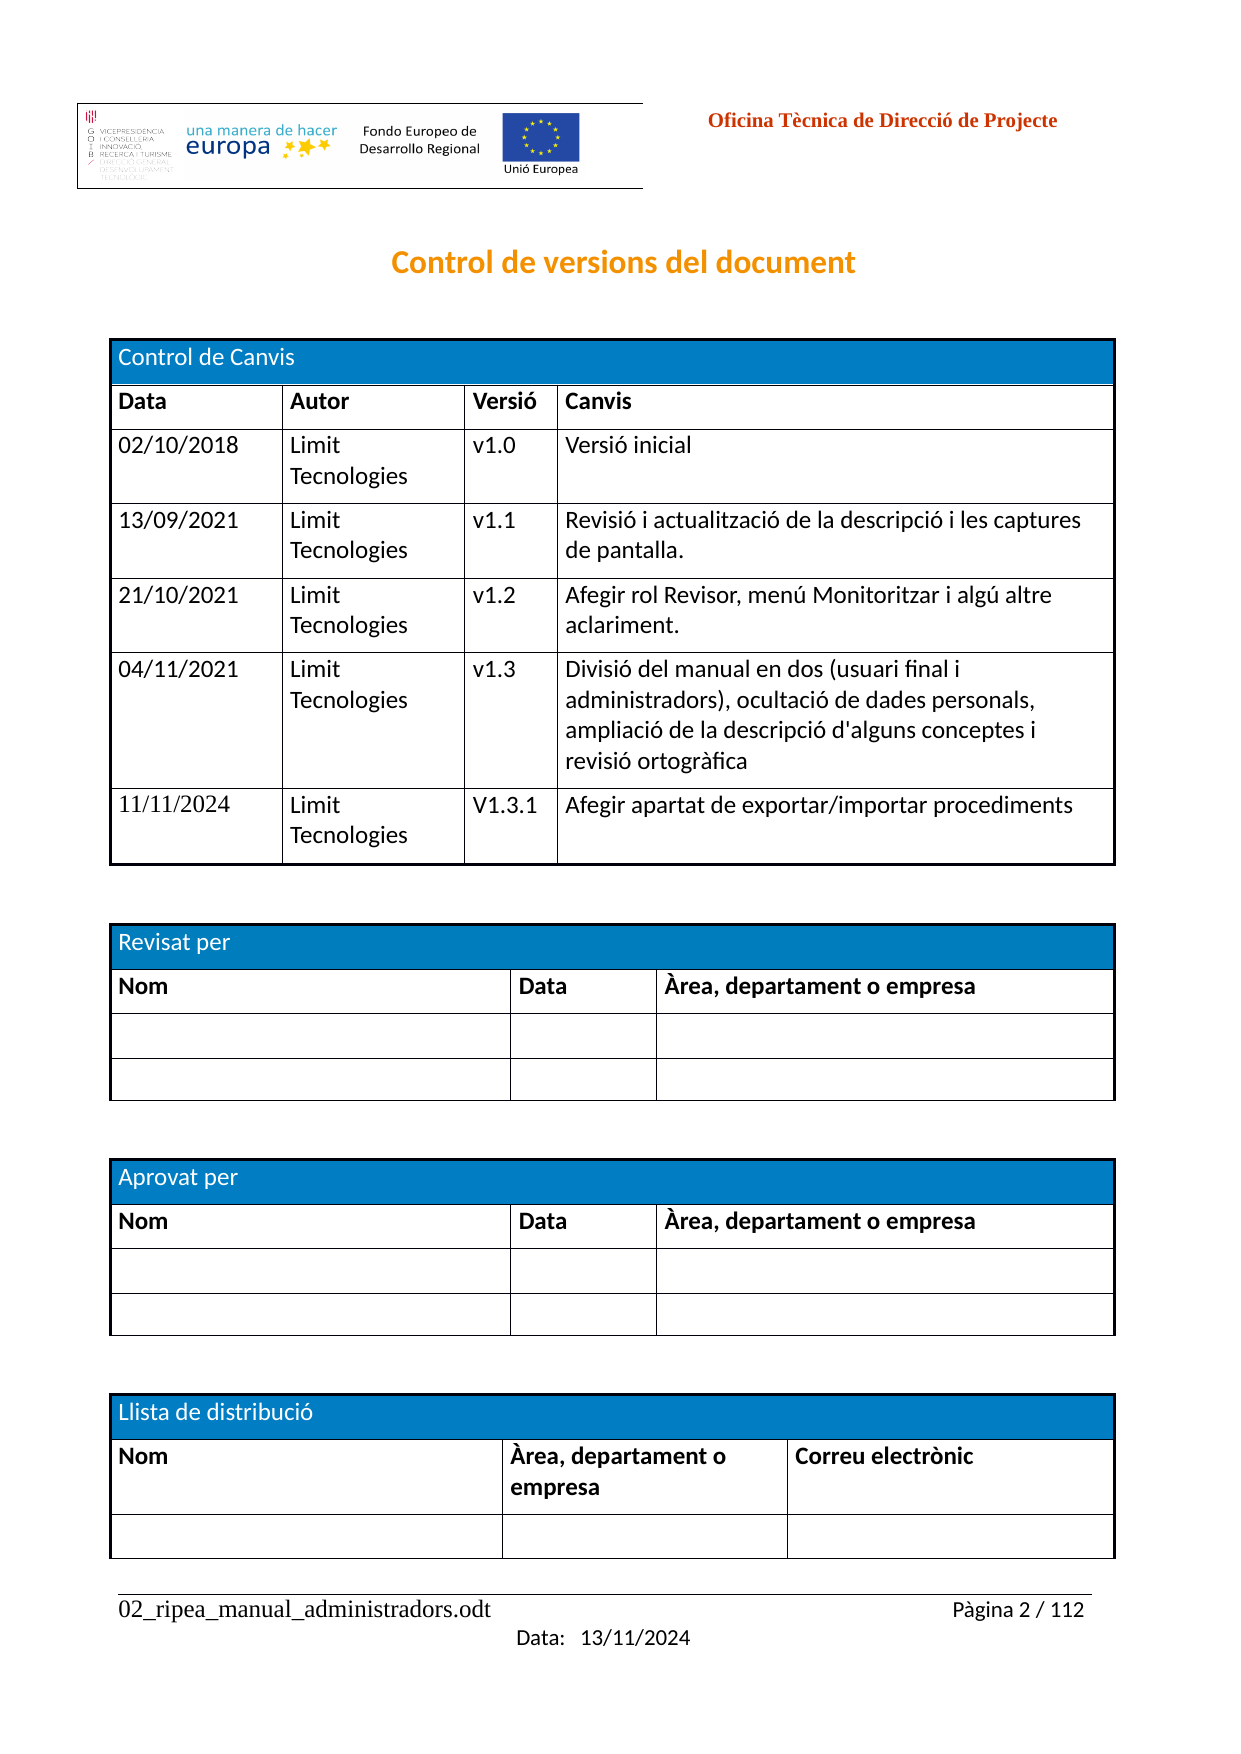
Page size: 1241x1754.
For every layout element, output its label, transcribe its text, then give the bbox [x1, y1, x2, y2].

table_cell [112, 1294, 510, 1334]
table_cell 21/10/2021 [112, 579, 282, 652]
table_cell [511, 1294, 656, 1334]
table_cell Limit Tecnologies [283, 504, 464, 578]
table_cell v1.0 [465, 430, 557, 503]
table_cell Àrea, departament o empresa [657, 1205, 1113, 1248]
table_cell [511, 1059, 656, 1099]
table_cell [511, 1014, 656, 1057]
table_cell Data [511, 1205, 656, 1248]
table_cell [112, 1014, 510, 1057]
subtitle Control de versions del document [118, 241, 1122, 282]
table_cell [657, 1294, 1113, 1334]
table_cell 02/10/2018 [112, 430, 282, 503]
table_header Aprovat per [112, 1161, 1113, 1204]
table_cell [657, 1014, 1113, 1057]
table_cell Data [511, 970, 656, 1013]
table_cell Limit Tecnologies [283, 579, 464, 652]
table_cell 13/09/2021 [112, 504, 282, 578]
table_cell 11/11/2024 [112, 789, 282, 862]
table_cell [511, 1249, 656, 1292]
table_cell Nom [112, 970, 510, 1013]
picture [184, 108, 585, 182]
table_header Revisat per [112, 926, 1113, 969]
table_cell Àrea, departament o empresa [503, 1440, 787, 1514]
table_cell Divisió del manual en dos (usuari final i administradors), ocultació de dades personals, ampliació de la descripció d'alguns conceptes i revisió ortogràfica [558, 653, 1113, 788]
table_cell [503, 1515, 787, 1558]
table_cell Afegir apartat de exportar/importar procediments [558, 789, 1113, 862]
table_cell [788, 1515, 1113, 1558]
table_cell [112, 1249, 510, 1292]
table_cell Correu electrònic [788, 1440, 1113, 1514]
table_cell Àrea, departament o empresa [657, 970, 1113, 1013]
table_cell [112, 1515, 502, 1558]
table_cell [657, 1059, 1113, 1099]
table_cell Limit Tecnologies [283, 653, 464, 788]
table_cell Versió [465, 386, 557, 428]
table_cell v1.2 [465, 579, 557, 652]
table_cell 04/11/2021 [112, 653, 282, 788]
table_cell Autor [283, 386, 464, 428]
table_cell Nom [112, 1205, 510, 1248]
table_cell Limit Tecnologies [283, 430, 464, 503]
table_cell Data [112, 386, 282, 428]
table_cell [112, 1059, 510, 1099]
table_header Control de Canvis [112, 341, 1113, 384]
table_cell [657, 1249, 1113, 1292]
table_cell Limit Tecnologies [283, 789, 464, 862]
table_cell V1.3.1 [465, 789, 557, 862]
table_cell Afegir rol Revisor, menú Monitoritzar i algú altre aclariment. [558, 579, 1113, 652]
table_cell Versió inicial [558, 430, 1113, 503]
table_cell Nom [112, 1440, 502, 1514]
table_cell Revisió i actualització de la descripció i les captures de pantalla. [558, 504, 1113, 578]
picture [82, 108, 178, 182]
table_cell v1.3 [465, 653, 557, 788]
table_header Llista de distribució [112, 1396, 1113, 1439]
table_cell v1.1 [465, 504, 557, 578]
table_cell Canvis [558, 386, 1113, 428]
